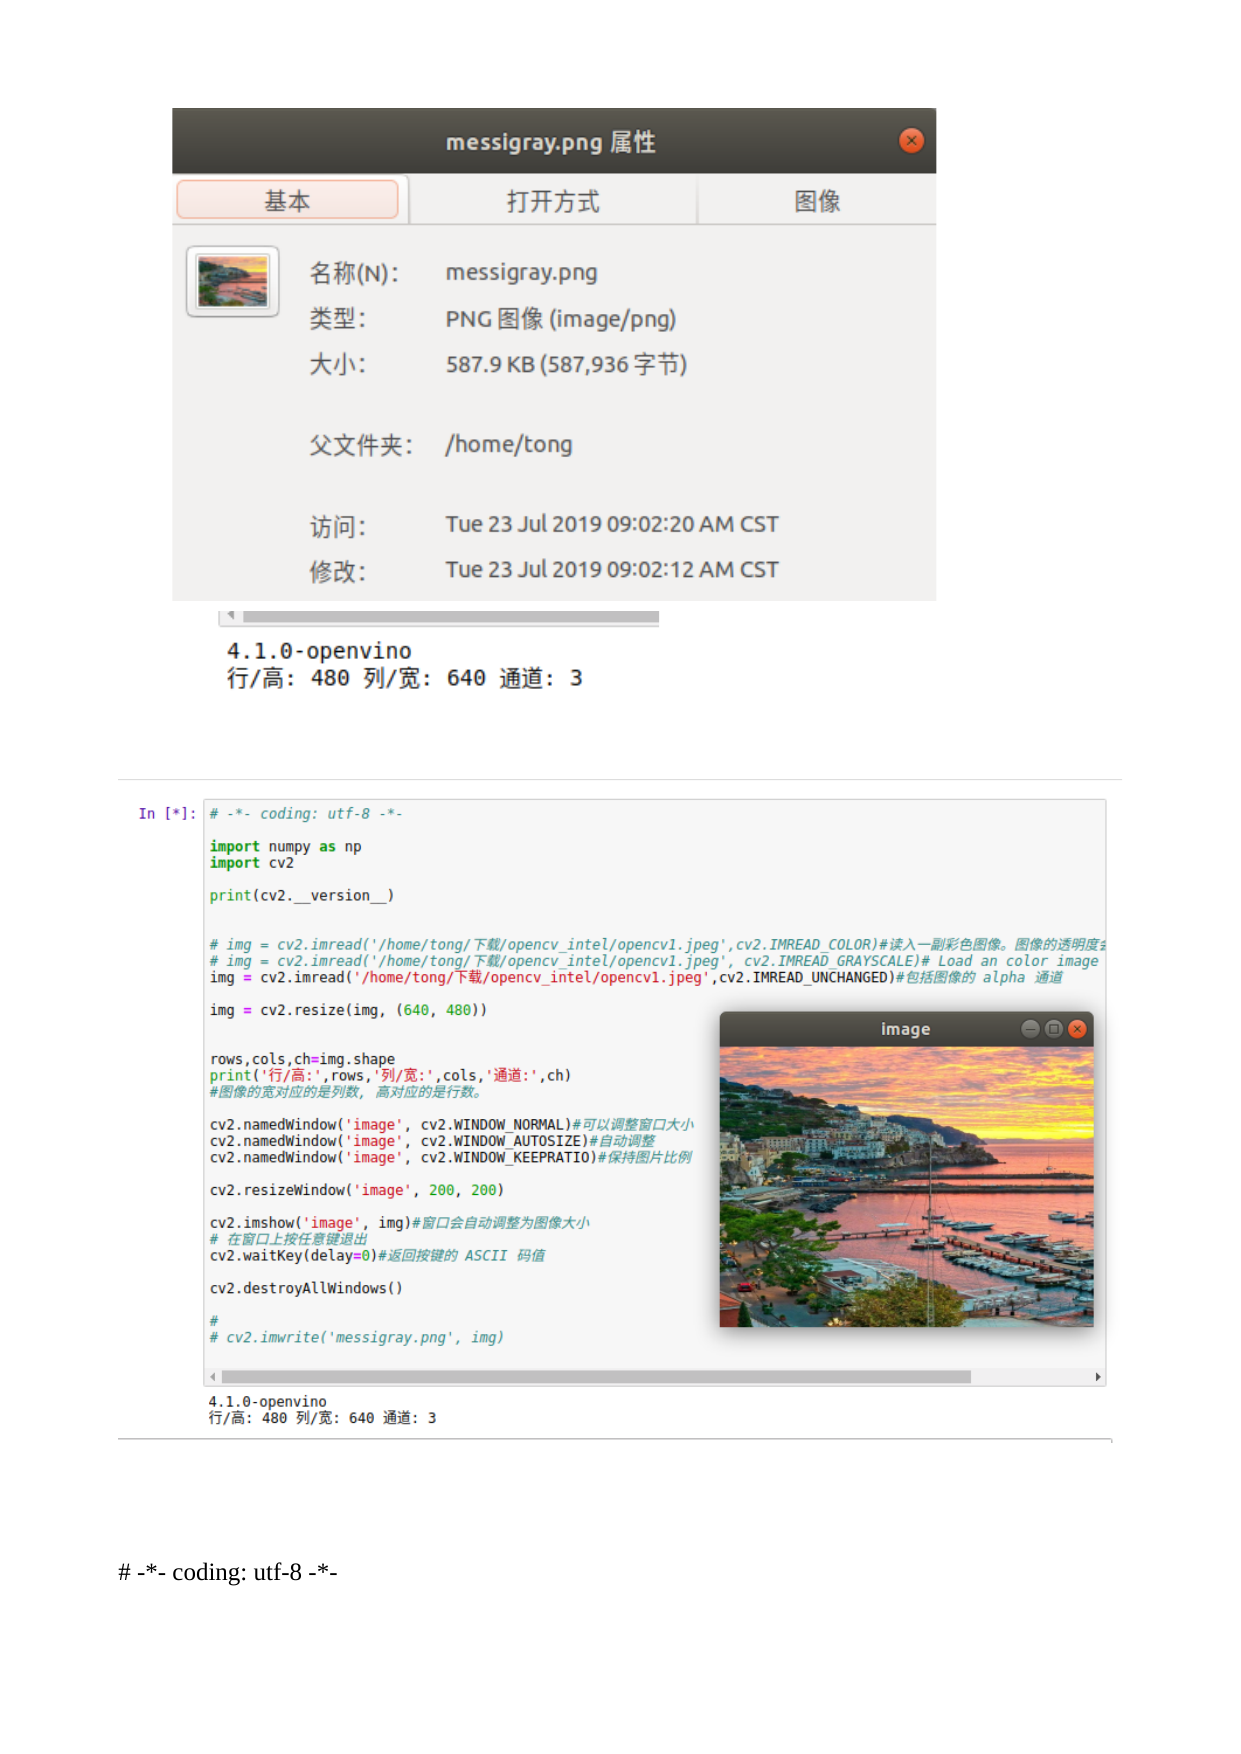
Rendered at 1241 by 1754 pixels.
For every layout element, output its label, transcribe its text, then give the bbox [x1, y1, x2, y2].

picture [172, 108, 937, 601]
picture [181, 611, 660, 711]
text # -*- coding: utf-8 -*- [118, 1557, 1122, 1586]
picture [118, 779, 1123, 1443]
